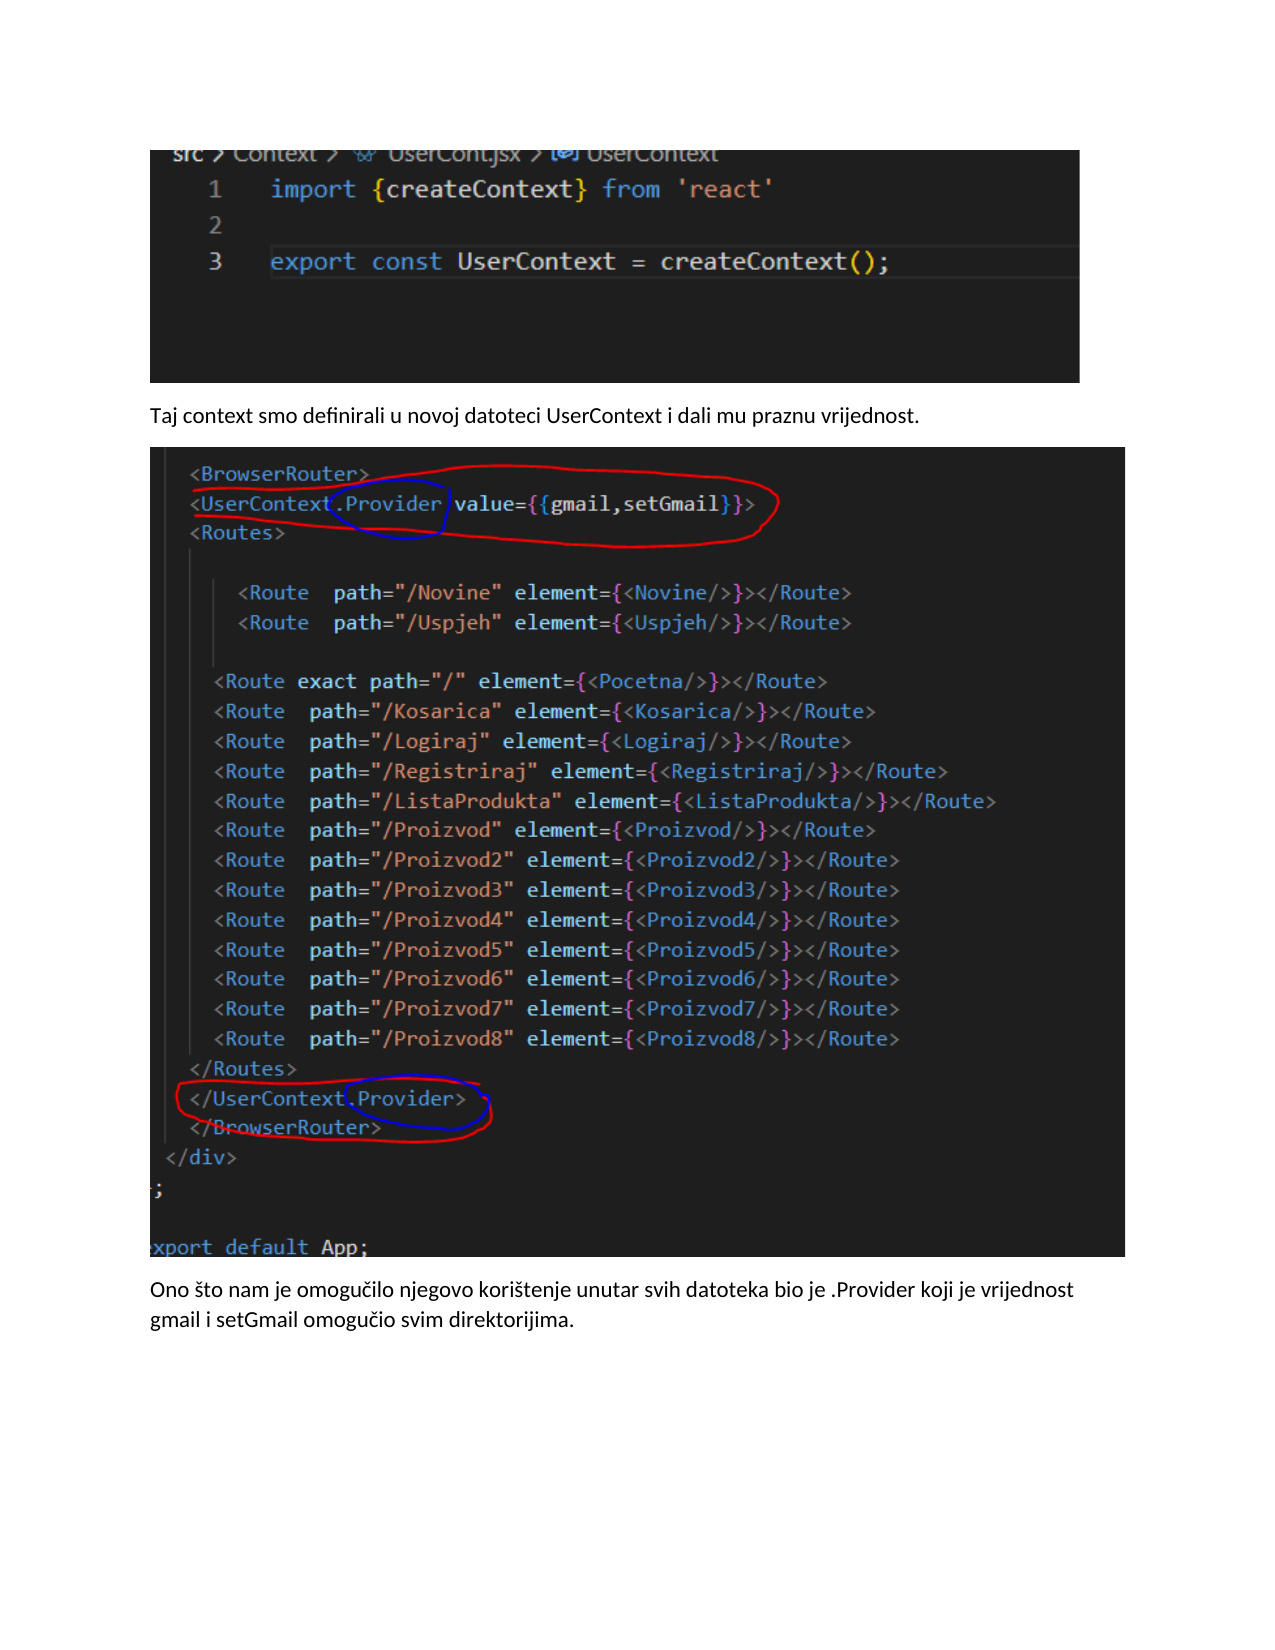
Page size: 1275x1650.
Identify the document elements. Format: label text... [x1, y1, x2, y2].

text Taj context smo definirali u novoj datoteci UserContext i dali mu praznu vrijednost. [150, 401, 1125, 429]
text Ono što nam je omogučilo njegovo korištenje unutar svih datoteka bio je .Provider koji je vrijednost gmail i setGmail omogučio svim direktorijima. [150, 1275, 1125, 1333]
